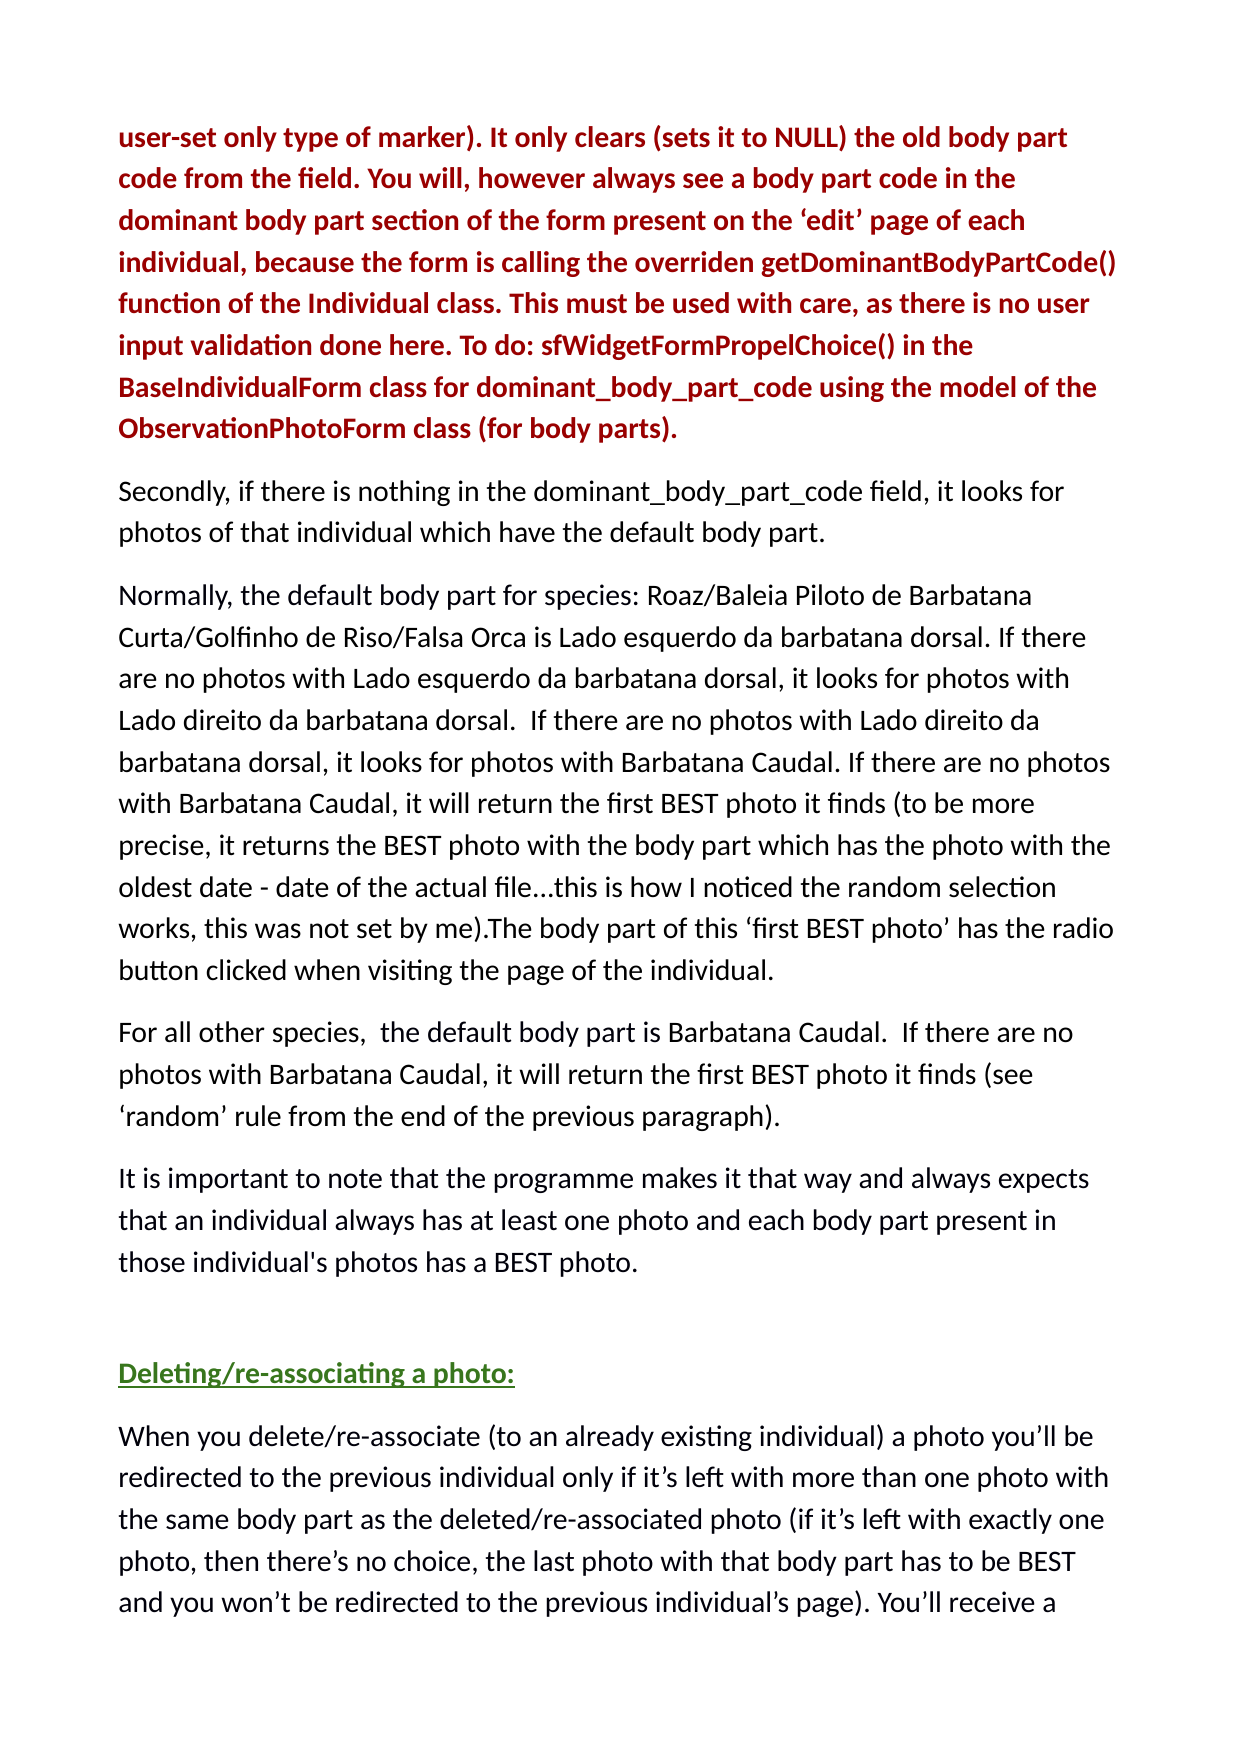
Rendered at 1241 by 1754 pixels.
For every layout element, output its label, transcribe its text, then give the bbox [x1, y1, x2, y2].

text For all other species, the default body part is Barbatana Caudal. If there are no photos with Barbatana Caudal, it will return the first BEST photo it finds (see ‘random’ rule from the end of the previous paragraph). [118, 1014, 1122, 1133]
text Deleting/re-associating a photo: [118, 1355, 1122, 1391]
text user-set only type of marker). It only clears (sets it to NULL) the old body part code from the field. You will, however always see a body part code in the dominant body part section of the form present on the ‘edit’ page of each individual, because the form is calling the overriden getDominantBodyPartCode() function of the Individual class. This must be used with care, as there is no user input validation done here. To do: sfWidgetFormPropelChoice() in the BaseIndividualForm class for dominant_body_part_code using the model of the ObservationPhotoForm class (for body parts). [118, 118, 1122, 446]
text Secondly, if there is nothing in the dominant_body_part_code field, it looks for photos of that individual which have the default body part. [118, 472, 1122, 550]
text Normally, the default body part for species: Roaz/Baleia Piloto de Barbatana Curta/Golfinho de Riso/Falsa Orca is Lado esquerdo da barbatana dorsal. If there are no photos with Lado esquerdo da barbatana dorsal, it looks for photos with Lado direito da barbatana dorsal. If there are no photos with Lado direito da barbatana dorsal, it looks for photos with Barbatana Caudal. If there are no photos with Barbatana Caudal, it will return the first BEST photo it finds (to be more precise, it returns the BEST photo with the body part which has the photo with the oldest date - date of the actual file...this is how I noticed the random selection works, this was not set by me).The body part of this ‘first BEST photo’ has the radio button clicked when visiting the page of the individual. [118, 576, 1122, 988]
text It is important to note that the programme makes it that way and always expects that an individual always has at least one photo and each body part present in those individual's photos has a BEST photo. [118, 1160, 1122, 1279]
text When you delete/re-associate (to an already existing individual) a photo you’ll be redirected to the previous individual only if it’s left with more than one photo with the same body part as the deleted/re-associated photo (if it’s left with exactly one photo, then there’s no choice, the last photo with that body part has to be BEST and you won’t be redirected to the previous individual’s page). You’ll receive a [118, 1417, 1122, 1620]
